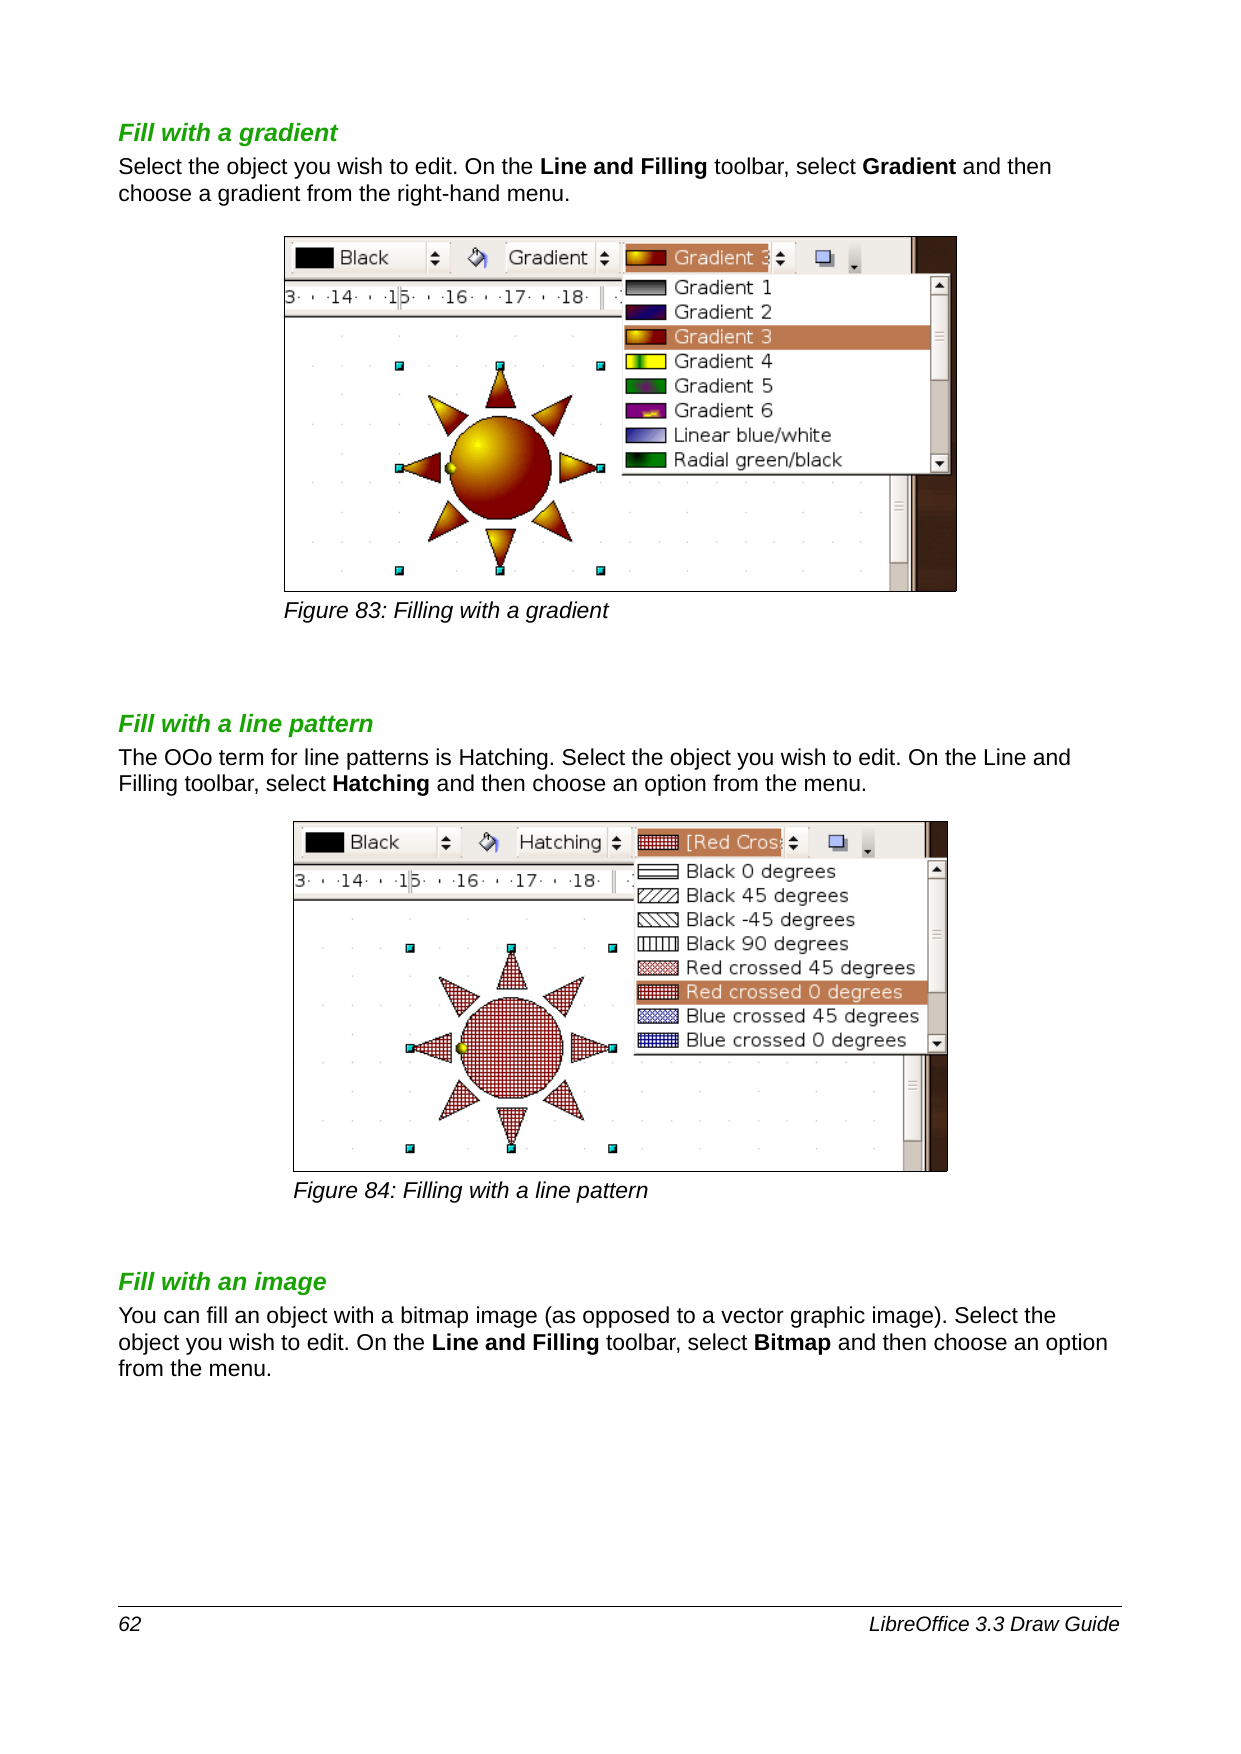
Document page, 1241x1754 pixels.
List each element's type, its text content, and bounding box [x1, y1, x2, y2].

subtitle Fill with a line pattern [118, 709, 1122, 737]
text You can fill an object with a bitmap image (as opposed to a vector graphic image). Select the object you wish to edit. On the Line and Filling toolbar, select Bitmap and then choose an option from the menu. [118, 1302, 1122, 1381]
text The OOo term for line patterns is Hatching. Select the object you wish to edit. On the Line and Filling toolbar, select Hatching and then choose an option from the menu. [118, 744, 1122, 796]
text Figure 83: Filling with a gradient [284, 597, 956, 624]
picture [285, 237, 956, 591]
text Select the object you wish to edit. On the Line and Filling toolbar, select Gradient and then choose a gradient from the right-hand menu. [118, 153, 1122, 206]
picture [294, 822, 947, 1171]
subtitle Fill with a gradient [118, 118, 1122, 147]
text Figure 84: Filling with a line pattern [293, 1177, 947, 1203]
subtitle Fill with an image [118, 1267, 1122, 1296]
